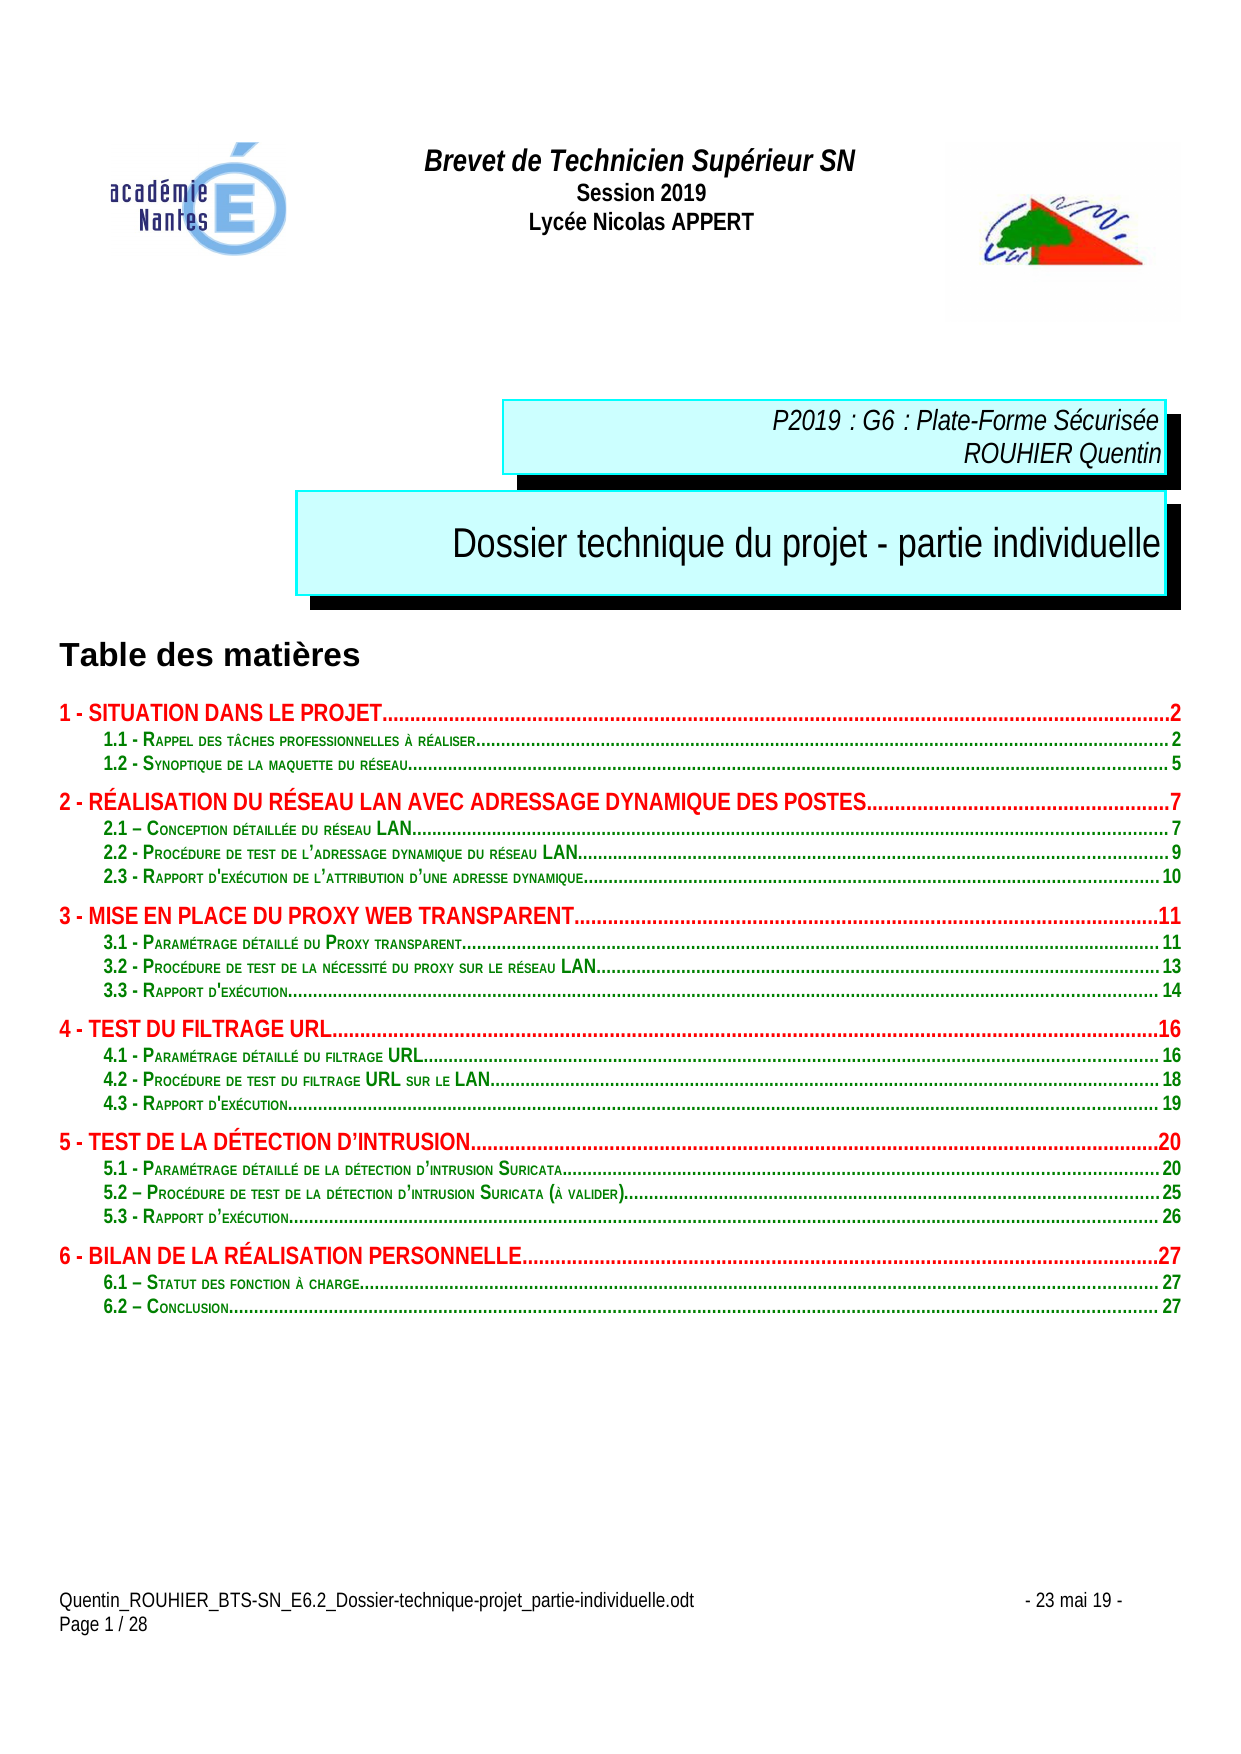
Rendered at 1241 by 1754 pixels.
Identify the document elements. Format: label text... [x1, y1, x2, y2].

text ROUHIER Quentin [504, 432, 1164, 473]
text 3.1 - Paramétrage détaillé du Proxy transparent 11 [103, 929, 1181, 953]
text 6.2 – Conclusion 27 [103, 1293, 1181, 1317]
text Dossier technique du projet - partie individuelle [298, 514, 1164, 562]
text 1.2 - Synoptique de la maquette du réseau 5 [103, 751, 1181, 775]
text 4.3 - Rapport d'exécution 19 [103, 1091, 1181, 1115]
text 2.2 - Procédure de test de l’adressage dynamique du réseau LAN 9 [103, 840, 1181, 864]
text 3 - Mise en place du Proxy Web transparent 11 [59, 901, 1181, 929]
text 4.2 - Procédure de test du filtrage URL sur le LAN 18 [103, 1067, 1181, 1091]
text 2.1 – Conception détaillée du réseau LAN 7 [103, 816, 1181, 840]
text 6 - Bilan de la réalisation personnelle 27 [59, 1241, 1181, 1269]
text 2 - Réalisation du réseau LAN avec adressage dynamique des postes 7 [59, 787, 1181, 816]
text 2.3 - Rapport d'exécution de l’attribution d’une adresse dynamique 10 [103, 864, 1181, 888]
text 4 - Test du filtrage URL 16 [59, 1014, 1181, 1043]
text 3.2 - Procédure de test de la nécessité du proxy sur le réseau LAN 13 [103, 953, 1181, 977]
text 1.1 - Rappel des tâches professionnelles à réaliser 2 [103, 727, 1181, 751]
subtitle Table des matières [59, 635, 1181, 673]
picture [110, 142, 287, 256]
text 5.1 - Paramétrage détaillé de la détection d’intrusion Suricata 20 [103, 1156, 1181, 1180]
text 5.2 – Procédure de test de la détection d’intrusion Suricata (à valider) 25 [103, 1180, 1181, 1204]
picture [944, 142, 1182, 322]
text 1 - Situation dans le projet 2 [59, 698, 1181, 727]
text 3.3 - Rapport d'exécution 14 [103, 977, 1181, 1001]
text P2019 : G6 : Plate-Forme Sécurisée [504, 401, 1164, 432]
text 5.3 - Rapport d’exécution 26 [103, 1204, 1181, 1228]
text 5 - Test de la détection d’intrusion 20 [59, 1127, 1181, 1156]
text 6.1 – Statut des fonction à charge 27 [103, 1269, 1181, 1293]
text 4.1 - Paramétrage détaillé du filtrage URL 16 [103, 1043, 1181, 1067]
